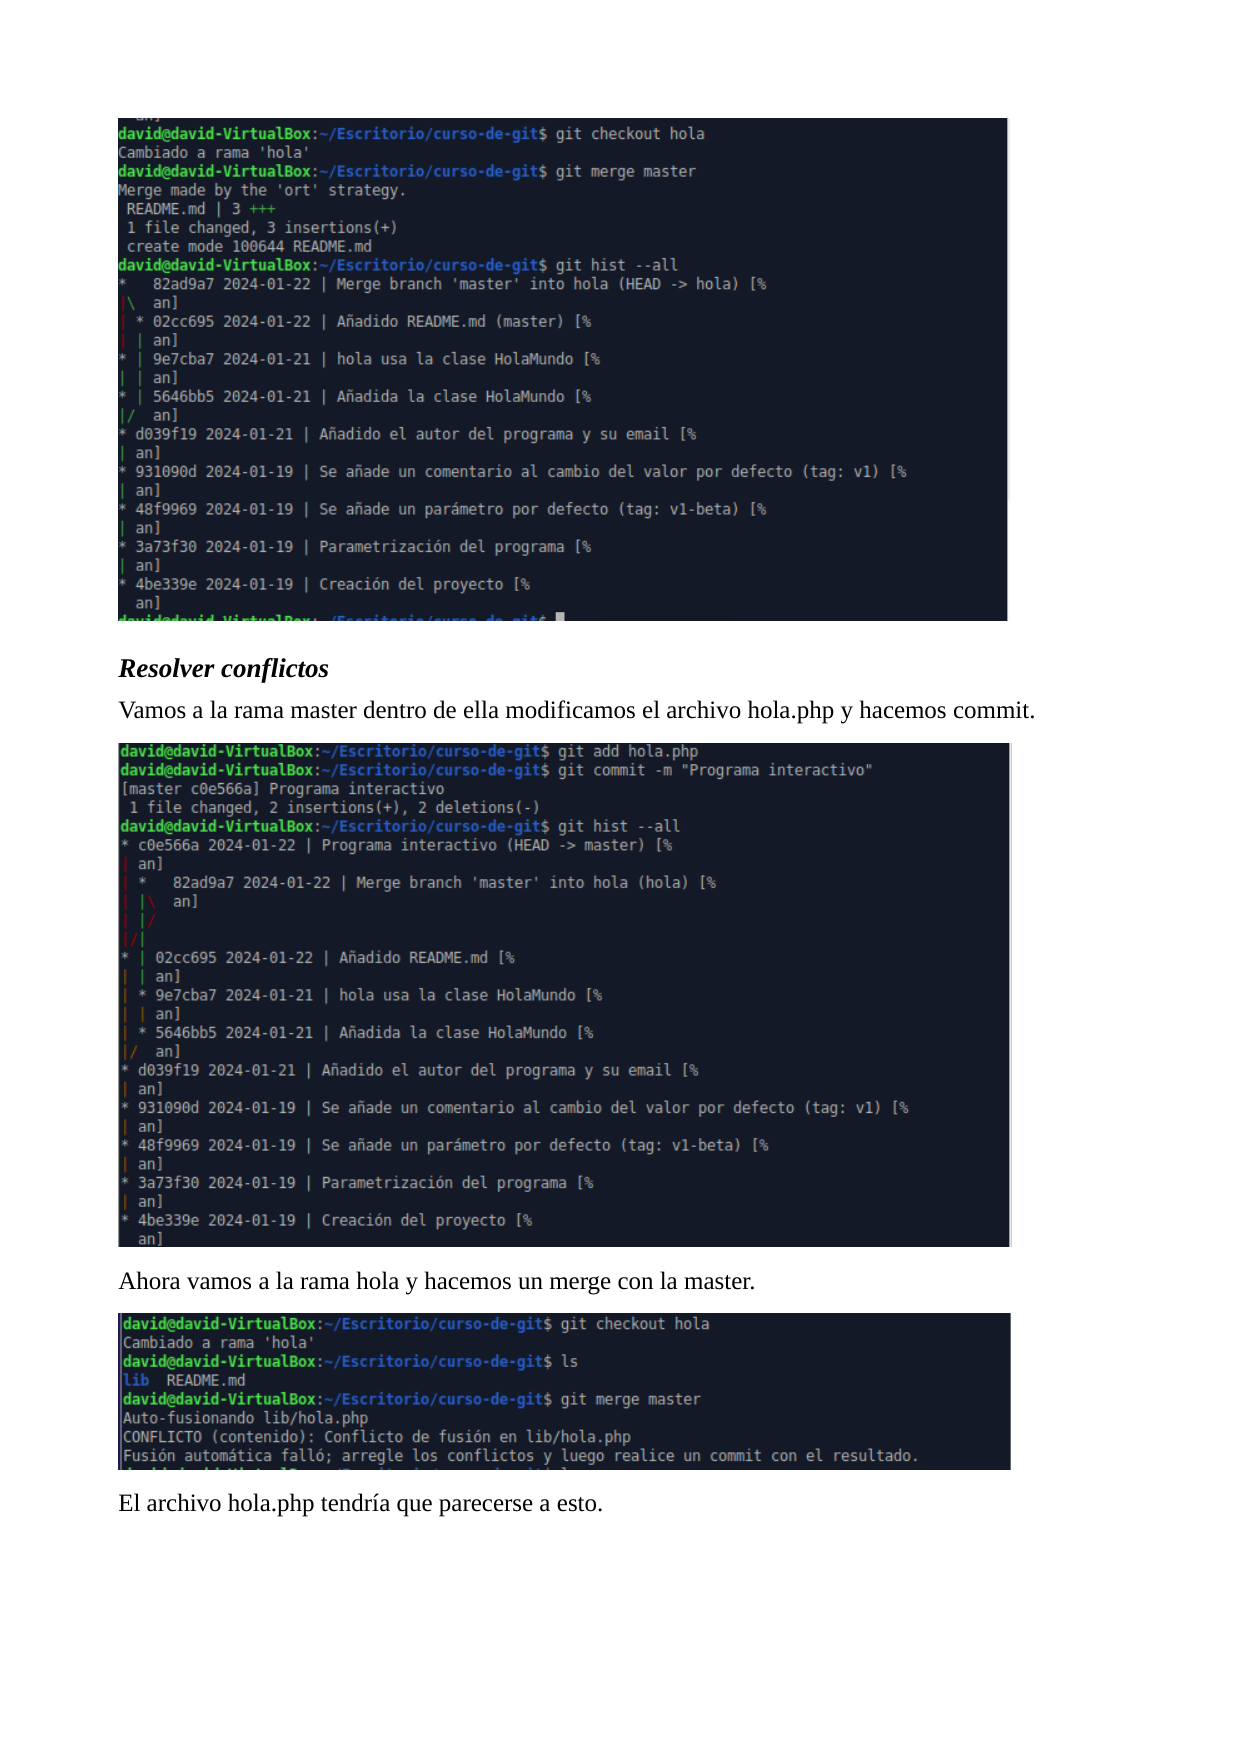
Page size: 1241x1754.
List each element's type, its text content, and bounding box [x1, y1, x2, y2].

picture [118, 1313, 1011, 1470]
subtitle Resolver conflictos [118, 652, 1122, 683]
text Vamos a la rama master dentro de ella modificamos el archivo hola.php y hacemos commit. [118, 696, 1122, 724]
text Ahora vamos a la rama hola y hacemos un merge con la master. [118, 1266, 1122, 1294]
text El archivo hola.php tendría que parecerse a esto. [118, 1488, 1122, 1517]
picture [118, 118, 1010, 621]
picture [118, 743, 1012, 1247]
